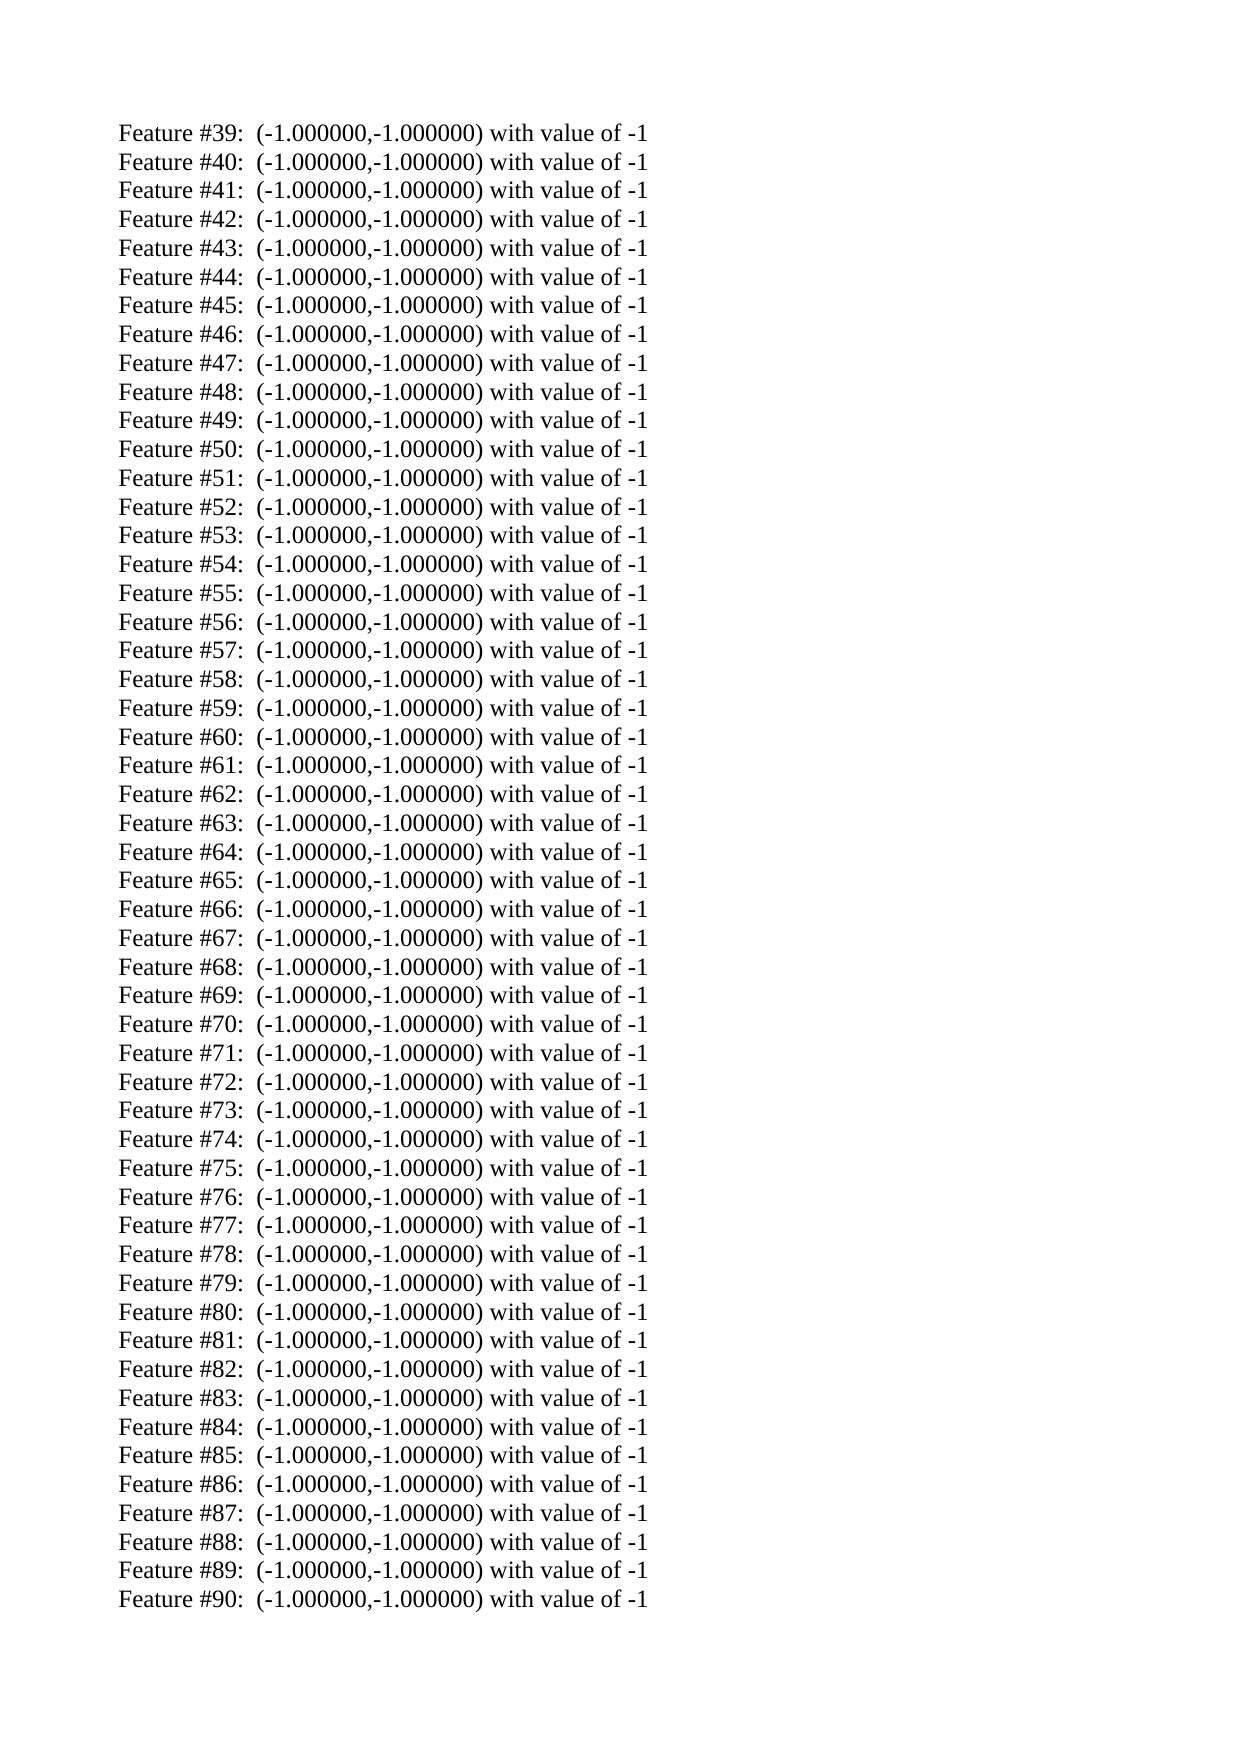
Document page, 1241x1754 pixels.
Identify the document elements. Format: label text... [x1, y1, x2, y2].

text Feature #47: (-1.000000,-1.000000) with value of -1 [118, 348, 1122, 377]
text Feature #58: (-1.000000,-1.000000) with value of -1 [118, 664, 1122, 693]
text Feature #39: (-1.000000,-1.000000) with value of -1 [118, 118, 1122, 147]
text Feature #72: (-1.000000,-1.000000) with value of -1 [118, 1067, 1122, 1096]
text Feature #63: (-1.000000,-1.000000) with value of -1 [118, 808, 1122, 837]
text Feature #81: (-1.000000,-1.000000) with value of -1 [118, 1326, 1122, 1354]
text Feature #90: (-1.000000,-1.000000) with value of -1 [118, 1584, 1122, 1613]
text Feature #67: (-1.000000,-1.000000) with value of -1 [118, 923, 1122, 952]
text Feature #66: (-1.000000,-1.000000) with value of -1 [118, 894, 1122, 923]
text Feature #61: (-1.000000,-1.000000) with value of -1 [118, 751, 1122, 779]
text Feature #64: (-1.000000,-1.000000) with value of -1 [118, 837, 1122, 866]
text Feature #54: (-1.000000,-1.000000) with value of -1 [118, 549, 1122, 578]
text Feature #44: (-1.000000,-1.000000) with value of -1 [118, 262, 1122, 291]
text Feature #43: (-1.000000,-1.000000) with value of -1 [118, 233, 1122, 262]
text Feature #52: (-1.000000,-1.000000) with value of -1 [118, 492, 1122, 521]
text Feature #69: (-1.000000,-1.000000) with value of -1 [118, 981, 1122, 1009]
text Feature #40: (-1.000000,-1.000000) with value of -1 [118, 147, 1122, 176]
text Feature #86: (-1.000000,-1.000000) with value of -1 [118, 1469, 1122, 1498]
text Feature #68: (-1.000000,-1.000000) with value of -1 [118, 952, 1122, 981]
text Feature #49: (-1.000000,-1.000000) with value of -1 [118, 406, 1122, 434]
text Feature #50: (-1.000000,-1.000000) with value of -1 [118, 434, 1122, 463]
text Feature #89: (-1.000000,-1.000000) with value of -1 [118, 1556, 1122, 1584]
text Feature #77: (-1.000000,-1.000000) with value of -1 [118, 1211, 1122, 1239]
text Feature #59: (-1.000000,-1.000000) with value of -1 [118, 693, 1122, 722]
text Feature #84: (-1.000000,-1.000000) with value of -1 [118, 1412, 1122, 1441]
text Feature #79: (-1.000000,-1.000000) with value of -1 [118, 1268, 1122, 1297]
text Feature #80: (-1.000000,-1.000000) with value of -1 [118, 1297, 1122, 1326]
text Feature #62: (-1.000000,-1.000000) with value of -1 [118, 779, 1122, 808]
text Feature #57: (-1.000000,-1.000000) with value of -1 [118, 636, 1122, 664]
text Feature #73: (-1.000000,-1.000000) with value of -1 [118, 1096, 1122, 1124]
text Feature #88: (-1.000000,-1.000000) with value of -1 [118, 1527, 1122, 1556]
text Feature #48: (-1.000000,-1.000000) with value of -1 [118, 377, 1122, 406]
text Feature #65: (-1.000000,-1.000000) with value of -1 [118, 866, 1122, 894]
text Feature #45: (-1.000000,-1.000000) with value of -1 [118, 291, 1122, 319]
text Feature #76: (-1.000000,-1.000000) with value of -1 [118, 1182, 1122, 1211]
text Feature #75: (-1.000000,-1.000000) with value of -1 [118, 1153, 1122, 1182]
text Feature #82: (-1.000000,-1.000000) with value of -1 [118, 1354, 1122, 1383]
text Feature #46: (-1.000000,-1.000000) with value of -1 [118, 319, 1122, 348]
text Feature #56: (-1.000000,-1.000000) with value of -1 [118, 607, 1122, 636]
text Feature #74: (-1.000000,-1.000000) with value of -1 [118, 1124, 1122, 1153]
text Feature #41: (-1.000000,-1.000000) with value of -1 [118, 176, 1122, 204]
text Feature #83: (-1.000000,-1.000000) with value of -1 [118, 1383, 1122, 1412]
text Feature #55: (-1.000000,-1.000000) with value of -1 [118, 578, 1122, 607]
text Feature #53: (-1.000000,-1.000000) with value of -1 [118, 521, 1122, 549]
text Feature #85: (-1.000000,-1.000000) with value of -1 [118, 1441, 1122, 1469]
text Feature #70: (-1.000000,-1.000000) with value of -1 [118, 1009, 1122, 1038]
text Feature #78: (-1.000000,-1.000000) with value of -1 [118, 1239, 1122, 1268]
text Feature #60: (-1.000000,-1.000000) with value of -1 [118, 722, 1122, 751]
text Feature #51: (-1.000000,-1.000000) with value of -1 [118, 463, 1122, 492]
text Feature #87: (-1.000000,-1.000000) with value of -1 [118, 1498, 1122, 1527]
text Feature #71: (-1.000000,-1.000000) with value of -1 [118, 1038, 1122, 1067]
text Feature #42: (-1.000000,-1.000000) with value of -1 [118, 204, 1122, 233]
